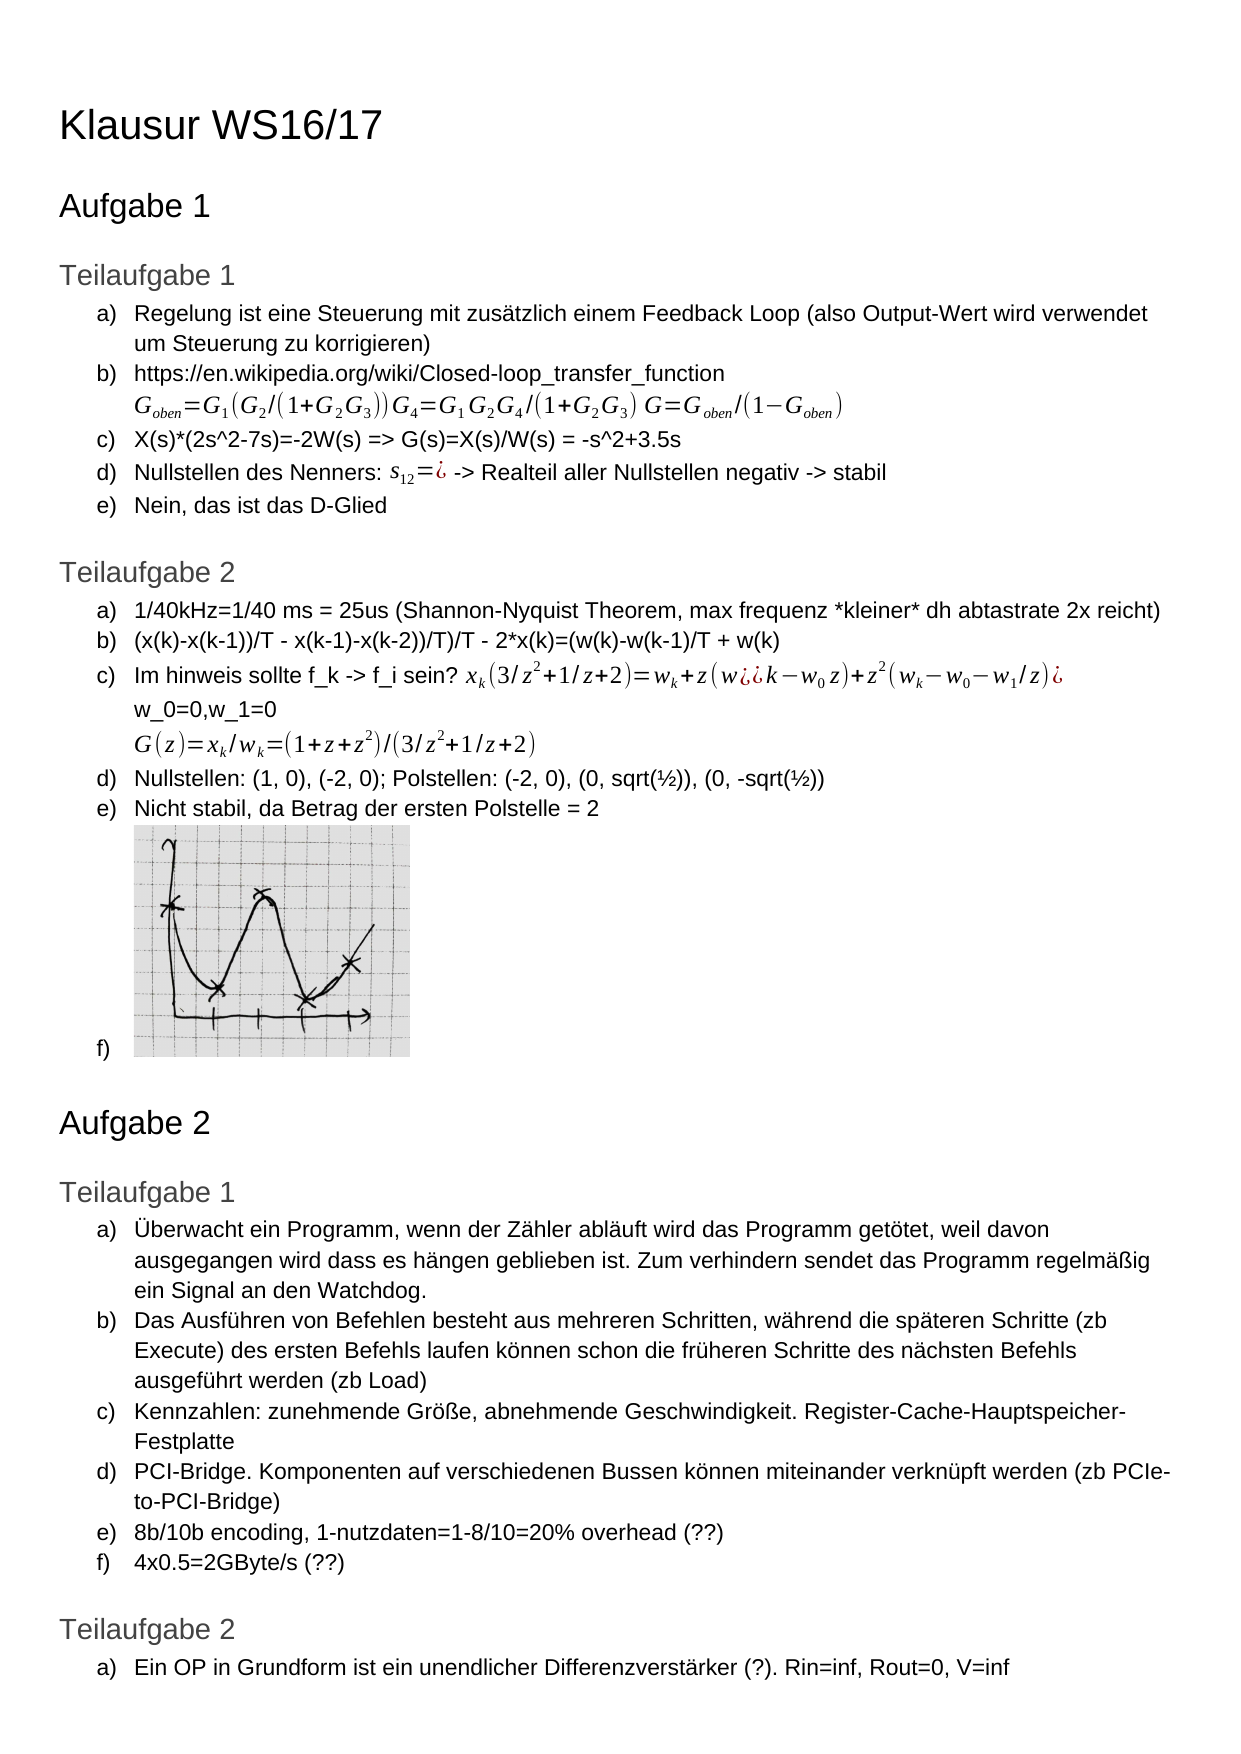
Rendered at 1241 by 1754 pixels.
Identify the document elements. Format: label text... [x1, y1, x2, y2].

subtitle Aufgabe 1 [59, 186, 1181, 224]
list Nicht stabil, da Betrag der ersten Polstelle = 2 [96, 795, 1181, 822]
text w_0=0,w_1=0 [134, 696, 1181, 722]
list Im hinweis sollte f_k -> f_i sein? [96, 657, 1181, 692]
list (x(k)-x(k-1))/T - x(k-1)-x(k-2))/T)/T - 2*x(k)=(w(k)-w(k-1)/T + w(k) [96, 627, 1181, 653]
list 8b/10b encoding, 1-nutzdaten=1-8/10=20% overhead (??) [96, 1518, 1181, 1545]
list Kennzahlen: zunehmende Größe, abnehmende Geschwindigkeit. Register-Cache-Hauptspeicher-Festplatte [96, 1398, 1181, 1454]
list Ein OP in Grundform ist ein unendlicher Differenzverstärker (?). Rin=inf, Rout=0, V=inf [96, 1654, 1181, 1681]
list X(s)*(2s^2-7s)=-2W(s) => G(s)=X(s)/W(s) = -s^2+3.5s [96, 426, 1181, 452]
list PCI-Bridge. Komponenten auf verschiedenen Bussen können miteinander verknüpft werden (zb PCIe-to-PCI-Bridge) [96, 1458, 1181, 1515]
subtitle Aufgabe 2 [59, 1103, 1181, 1141]
subtitle Teilaufgabe 1 [59, 1174, 1181, 1208]
list Regelung ist eine Steuerung mit zusätzlich einem Feedback Loop (also Output-Wert wird verwendet um Steuerung zu korrigieren) [96, 300, 1181, 356]
list https://en.wikipedia.org/wiki/Closed-loop_transfer_function [96, 360, 1181, 386]
list Nein, das ist das D-Glied [96, 492, 1181, 518]
list Das Ausführen von Befehlen besteht aus mehreren Schritten, während die späteren Schritte (zb Execute) des ersten Befehls laufen können schon die früheren Schritte des nächsten Befehls ausgeführt werden (zb Load) [96, 1307, 1181, 1394]
list Nullstellen: (1, 0), (-2, 0); Polstellen: (-2, 0), (0, sqrt(½)), (0, -sqrt(½)) [96, 765, 1181, 791]
subtitle Klausur WS16/17 [59, 101, 1181, 148]
subtitle Teilaufgabe 2 [59, 555, 1181, 589]
list Nullstellen des Nenners: -> Realteil aller Nullstellen negativ -> stabil [96, 456, 1181, 488]
list Überwacht ein Programm, wenn der Zähler abläuft wird das Programm getötet, weil davon ausgegangen wird dass es hängen geblieben ist. Zum verhindern sendet das Programm regelmäßig ein Signal an den Watchdog. [96, 1216, 1181, 1303]
picture [133, 825, 410, 1057]
subtitle Teilaufgabe 2 [59, 1612, 1181, 1646]
list 1/40kHz=1/40 ms = 25us (Shannon-Nyquist Theorem, max frequenz *kleiner* dh abtastrate 2x reicht) [96, 597, 1181, 623]
list 4x0.5=2GByte/s (??) [96, 1549, 1181, 1575]
subtitle Teilaufgabe 1 [59, 258, 1181, 291]
